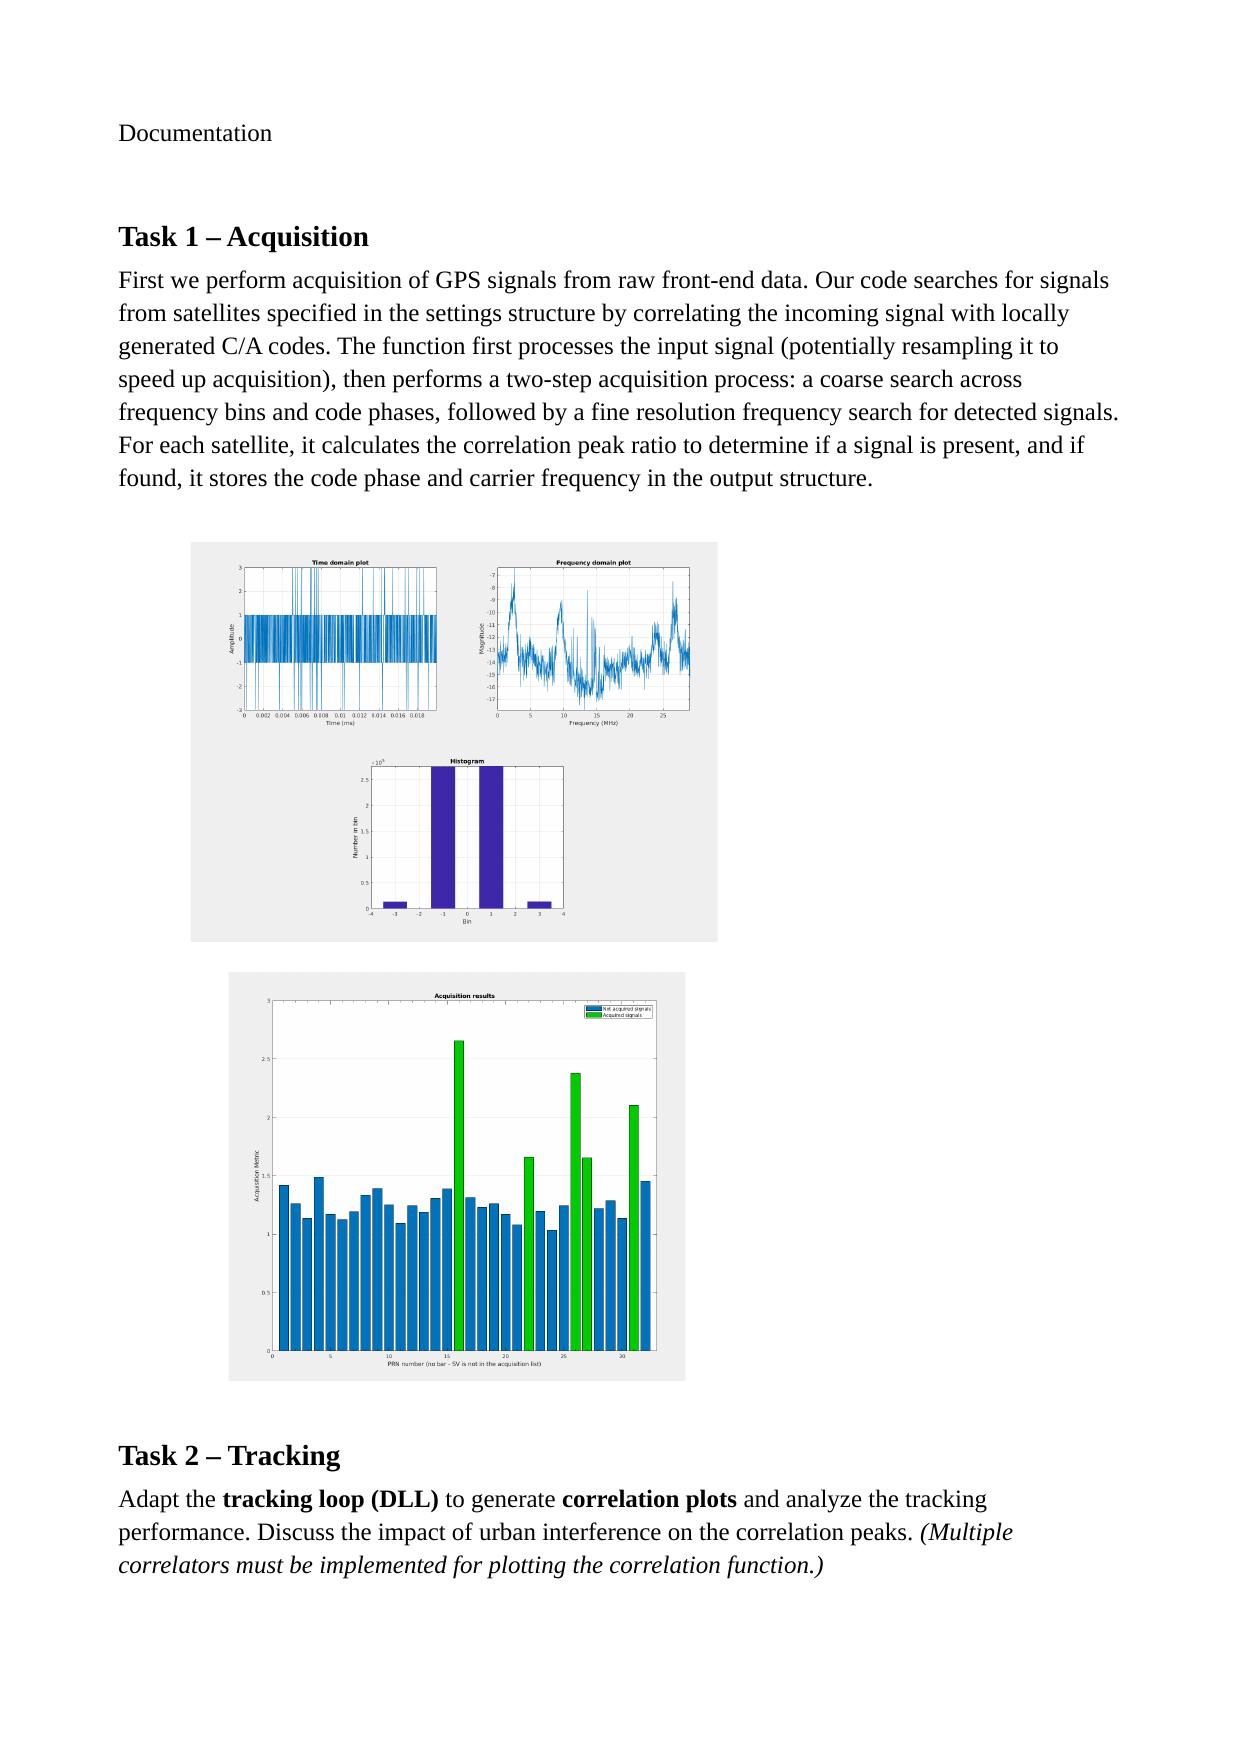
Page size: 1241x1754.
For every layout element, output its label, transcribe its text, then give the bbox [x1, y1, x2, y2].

subtitle Task 2 – Tracking [118, 1438, 1122, 1472]
text Documentation [118, 118, 1122, 147]
text First we perform acquisition of GPS signals from raw front-end data. Our code searches for signals from satellites specified in the settings structure by correlating the incoming signal with locally generated C/A codes. The function first processes the input signal (potentially resampling it to speed up acquisition), then performs a two-step acquisition process: a coarse search across frequency bins and code phases, followed by a fine resolution frequency search for detected signals. For each satellite, it calculates the correlation peak ratio to determine if a signal is present, and if found, it stores the code phase and carrier frequency in the output structure. [118, 265, 1122, 492]
picture [228, 972, 411, 1381]
picture [190, 542, 426, 942]
subtitle Task 1 – Acquisition [118, 219, 1122, 252]
text Adapt the tracking loop (DLL) to generate correlation plots and analyze the tracking performance. Discuss the impact of urban interference on the correlation peaks. (Multiple correlators must be implemented for plotting the correlation function.) [118, 1484, 1122, 1579]
